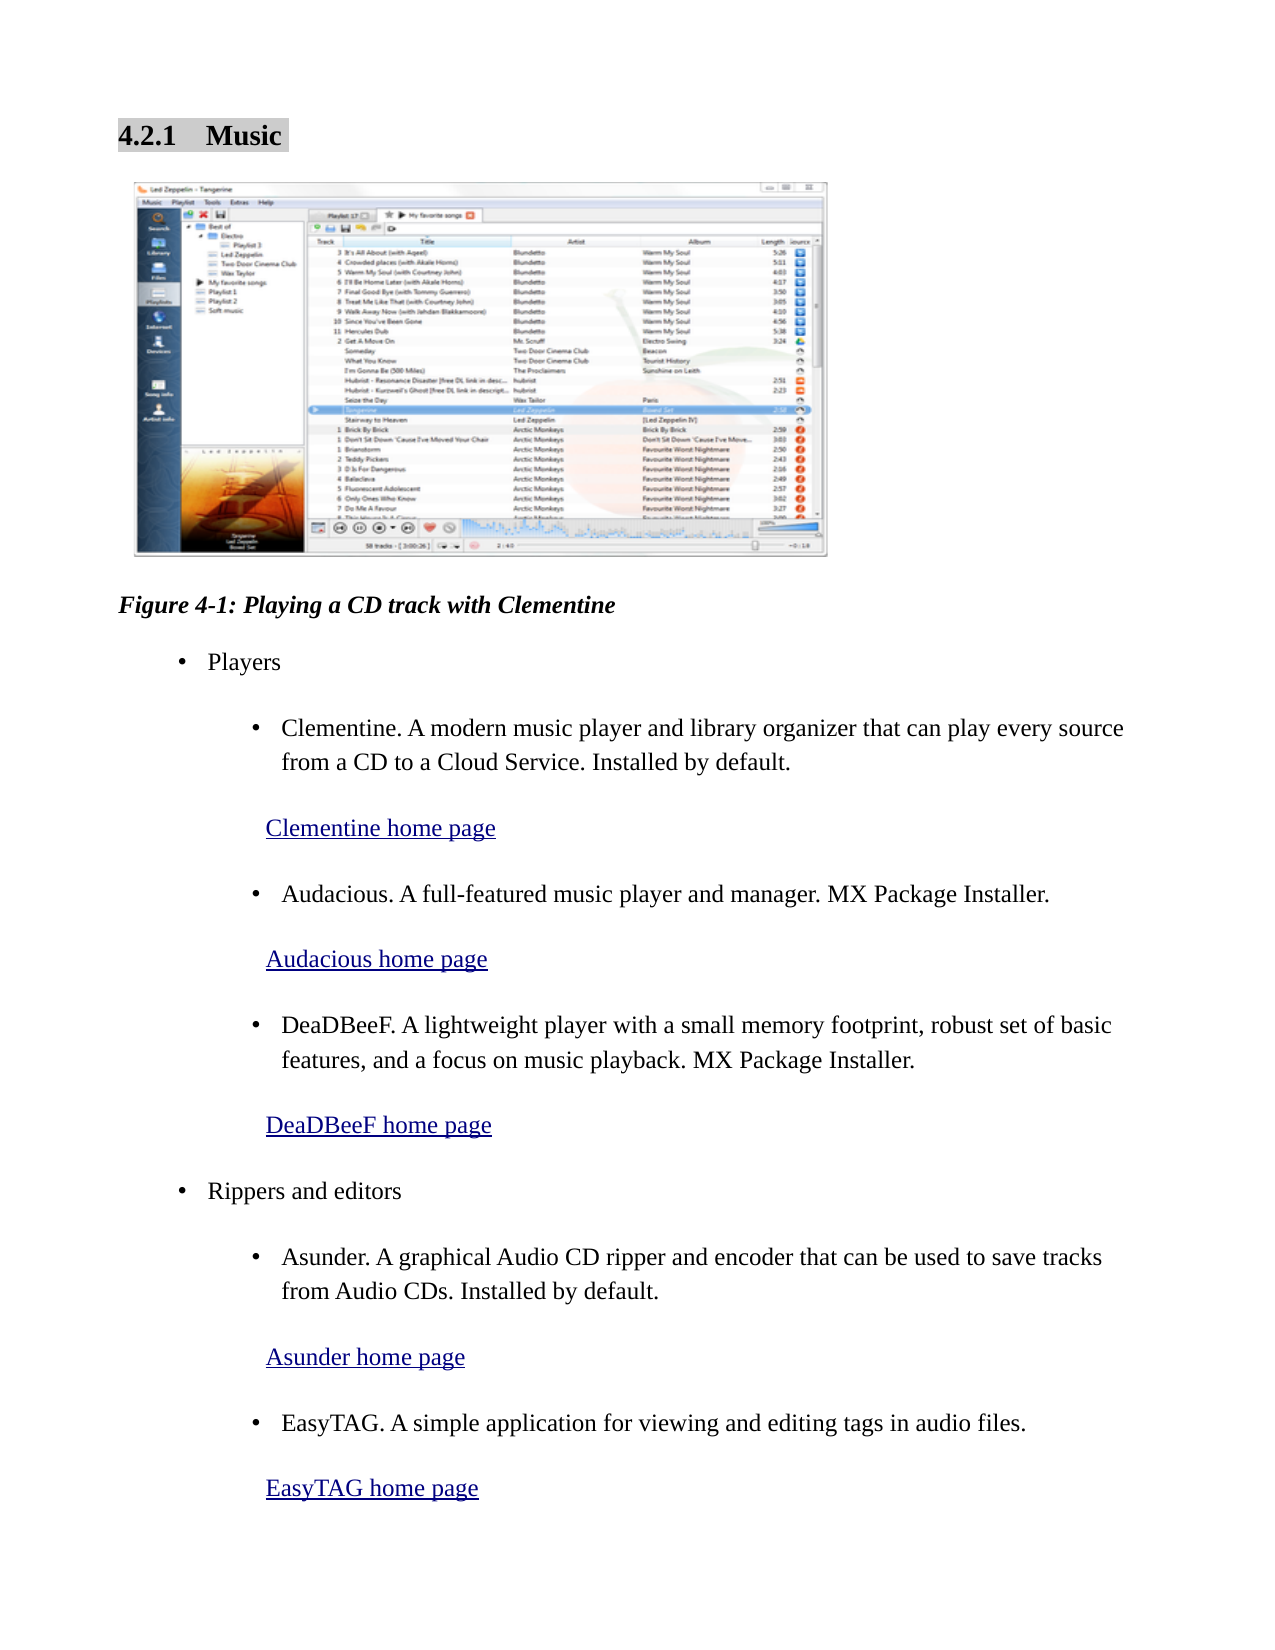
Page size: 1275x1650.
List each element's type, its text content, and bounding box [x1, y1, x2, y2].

list EasyTAG. A simple application for viewing and editing tags in audio files. [252, 1408, 1141, 1437]
subtitle 4.2.1 Music [118, 118, 1157, 152]
list Clementine home page [236, 813, 1157, 842]
list EasyTAG home page [236, 1473, 1157, 1502]
list Players [178, 647, 1141, 676]
list DeaDBeeF. A lightweight player with a small memory footprint, robust set of basic features, and a focus on music playback. MX Package Installer. [252, 1010, 1141, 1073]
list Clementine. A modern music player and library organizer that can play every source from a CD to a Cloud Service. Installed by default. [252, 713, 1141, 776]
text Figure 4-1: Playing a CD track with Clementine [118, 590, 1157, 619]
list DeaDBeeF home page [236, 1110, 1157, 1139]
picture [133, 182, 828, 557]
list Asunder. A graphical Audio CD ripper and encoder that can be used to save tracks from Audio CDs. Installed by default. [252, 1242, 1141, 1305]
list Asunder home page [236, 1342, 1157, 1371]
list Audacious home page [236, 944, 1157, 973]
list Audacious. A full-featured music player and manager. MX Package Installer. [252, 879, 1141, 907]
list Rippers and editors [178, 1176, 1141, 1205]
